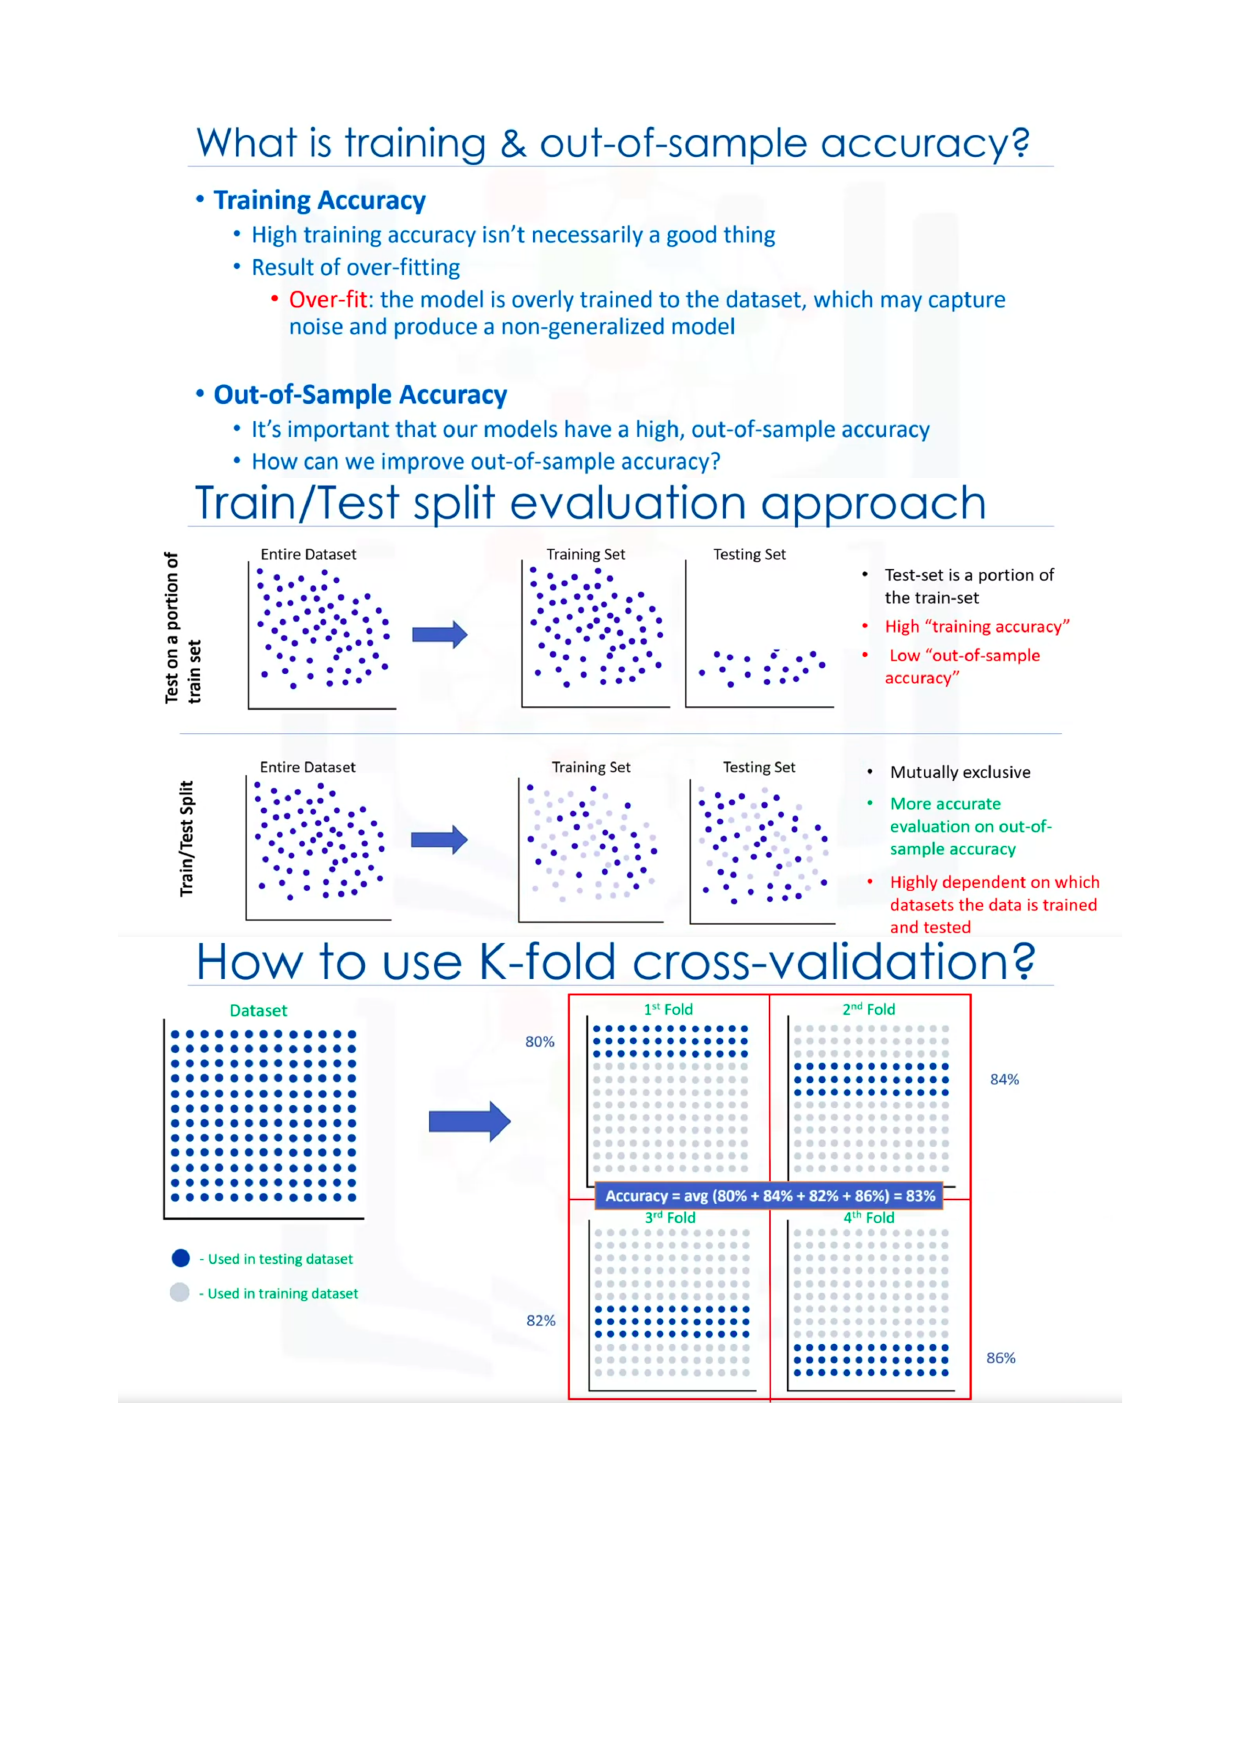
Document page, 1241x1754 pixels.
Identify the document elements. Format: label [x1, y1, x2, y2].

picture [118, 118, 1123, 1403]
